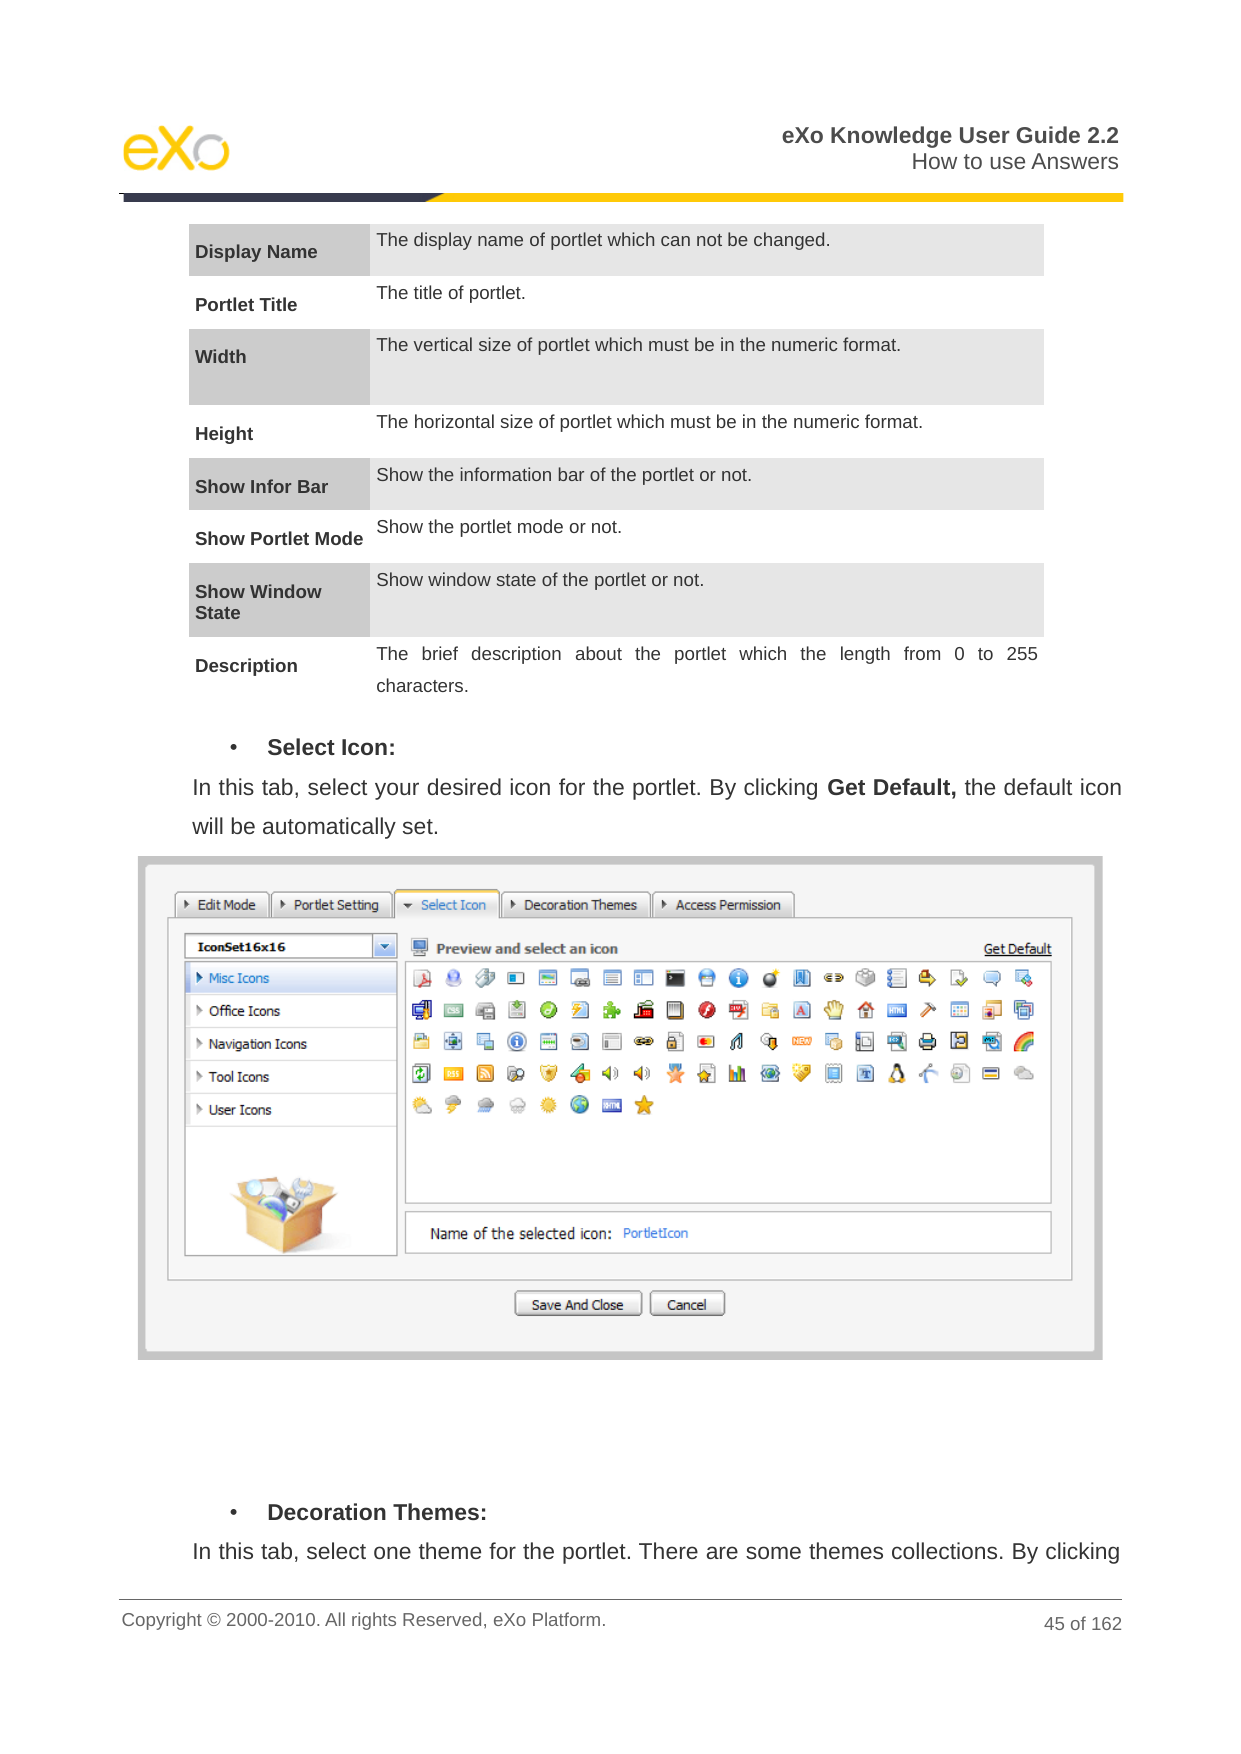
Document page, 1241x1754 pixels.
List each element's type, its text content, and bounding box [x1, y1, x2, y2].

table_cell Show the portlet mode or not. [370, 510, 1044, 563]
list Decoration Themes: [229, 1499, 1122, 1525]
table_cell Height [189, 405, 370, 458]
list In this tab, select one theme for the portlet. There are some themes collections. By clicking [154, 1538, 1122, 1564]
table_header The display name of portlet which can not be changed. [370, 224, 1044, 276]
table_cell Portlet Title [189, 276, 370, 328]
table_cell Show Window State [189, 563, 370, 637]
table_cell The vertical size of portlet which must be in the numeric format. [370, 329, 1044, 405]
table_cell Width [189, 329, 370, 405]
table_cell The horizontal size of portlet which must be in the numeric format. [370, 405, 1044, 458]
table_cell Description [189, 637, 370, 702]
picture [123, 125, 230, 171]
table_cell Show the information bar of the portlet or not. [370, 458, 1044, 510]
table_cell The brief description about the portlet which the length from 0 to 255 characters. [370, 637, 1044, 702]
table_cell Show Portlet Mode [189, 510, 370, 563]
table_cell Show Infor Bar [189, 458, 370, 510]
picture [123, 193, 1124, 202]
table_header Display Name [189, 224, 370, 276]
table_cell The title of portlet. [370, 276, 1044, 328]
list Select Icon: [229, 734, 1122, 761]
table_cell Show window state of the portlet or not. [370, 563, 1044, 637]
picture [137, 856, 1103, 1360]
list In this tab, select your desired icon for the portlet. By clicking Get Default, the default icon will be automatically set. [154, 774, 1122, 840]
